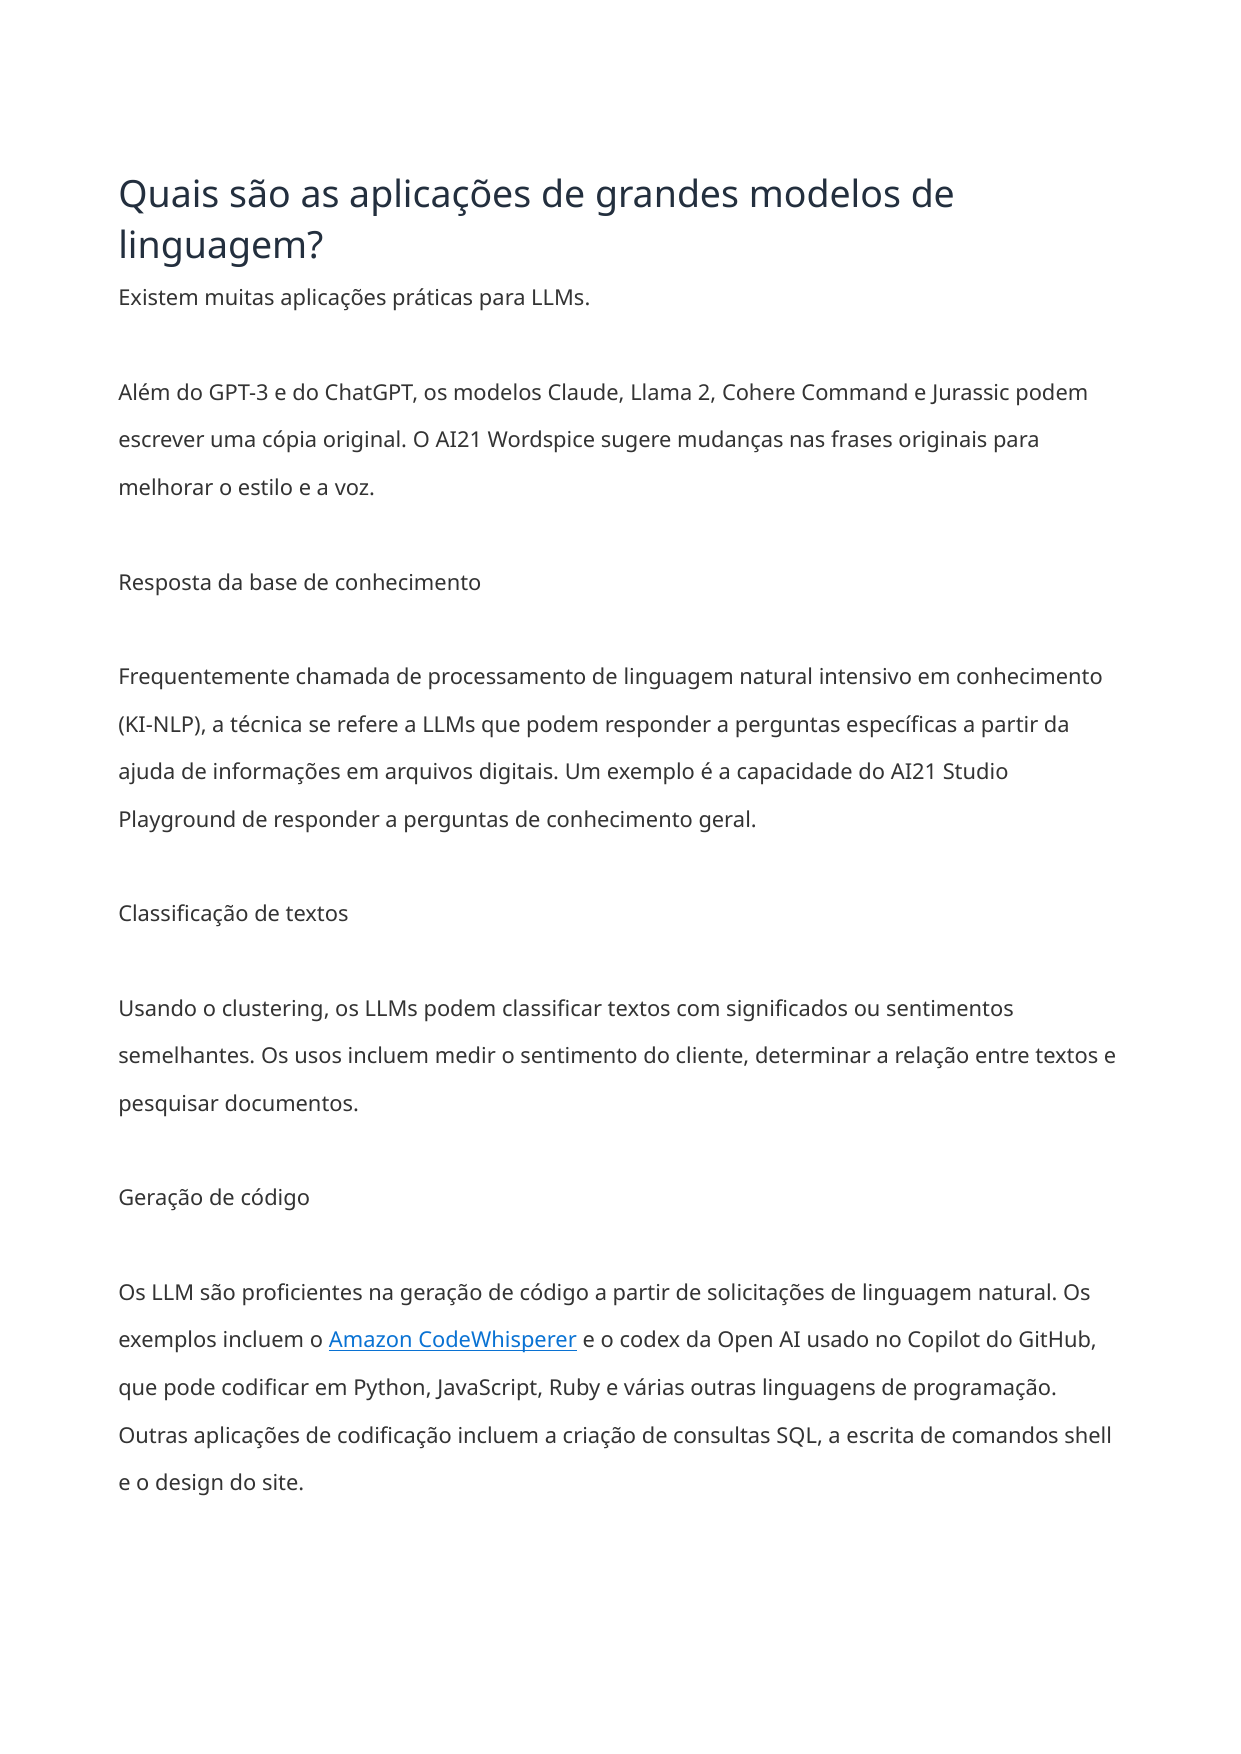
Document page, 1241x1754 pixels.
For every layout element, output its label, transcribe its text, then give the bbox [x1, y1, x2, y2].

text Além do GPT-3 e do ChatGPT, os modelos Claude, Llama 2, Cohere Command e Jurassic podem escrever uma cópia original. O AI21 Wordspice sugere mudanças nas frases originais para melhorar o estilo e a voz. [118, 377, 1122, 502]
subtitle Classificação de textos [118, 898, 1122, 928]
text Os LLM são proficientes na geração de código a partir de solicitações de linguagem natural. Os exemplos incluem o Amazon CodeWhisperer e o codex da Open AI usado no Copilot do GitHub, que pode codificar em Python, JavaScript, Ruby e várias outras linguagens de programação. Outras aplicações de codificação incluem a criação de consultas SQL, a escrita de comandos shell e o design do site. [118, 1277, 1122, 1497]
text Existem muitas aplicações práticas para LLMs. [118, 282, 1122, 312]
subtitle Quais são as aplicações de grandes modelos de linguagem? [118, 168, 1122, 270]
subtitle Geração de código [118, 1182, 1122, 1212]
subtitle Resposta da base de conhecimento [118, 566, 1122, 596]
text Usando o clustering, os LLMs podem classificar textos com significados ou sentimentos semelhantes. Os usos incluem medir o sentimento do cliente, determinar a relação entre textos e pesquisar documentos. [118, 993, 1122, 1118]
text Frequentemente chamada de processamento de linguagem natural intensivo em conhecimento (KI-NLP), a técnica se refere a LLMs que podem responder a perguntas específicas a partir da ajuda de informações em arquivos digitais. Um exemplo é a capacidade do AI21 Studio Playground de responder a perguntas de conhecimento geral. [118, 661, 1122, 833]
